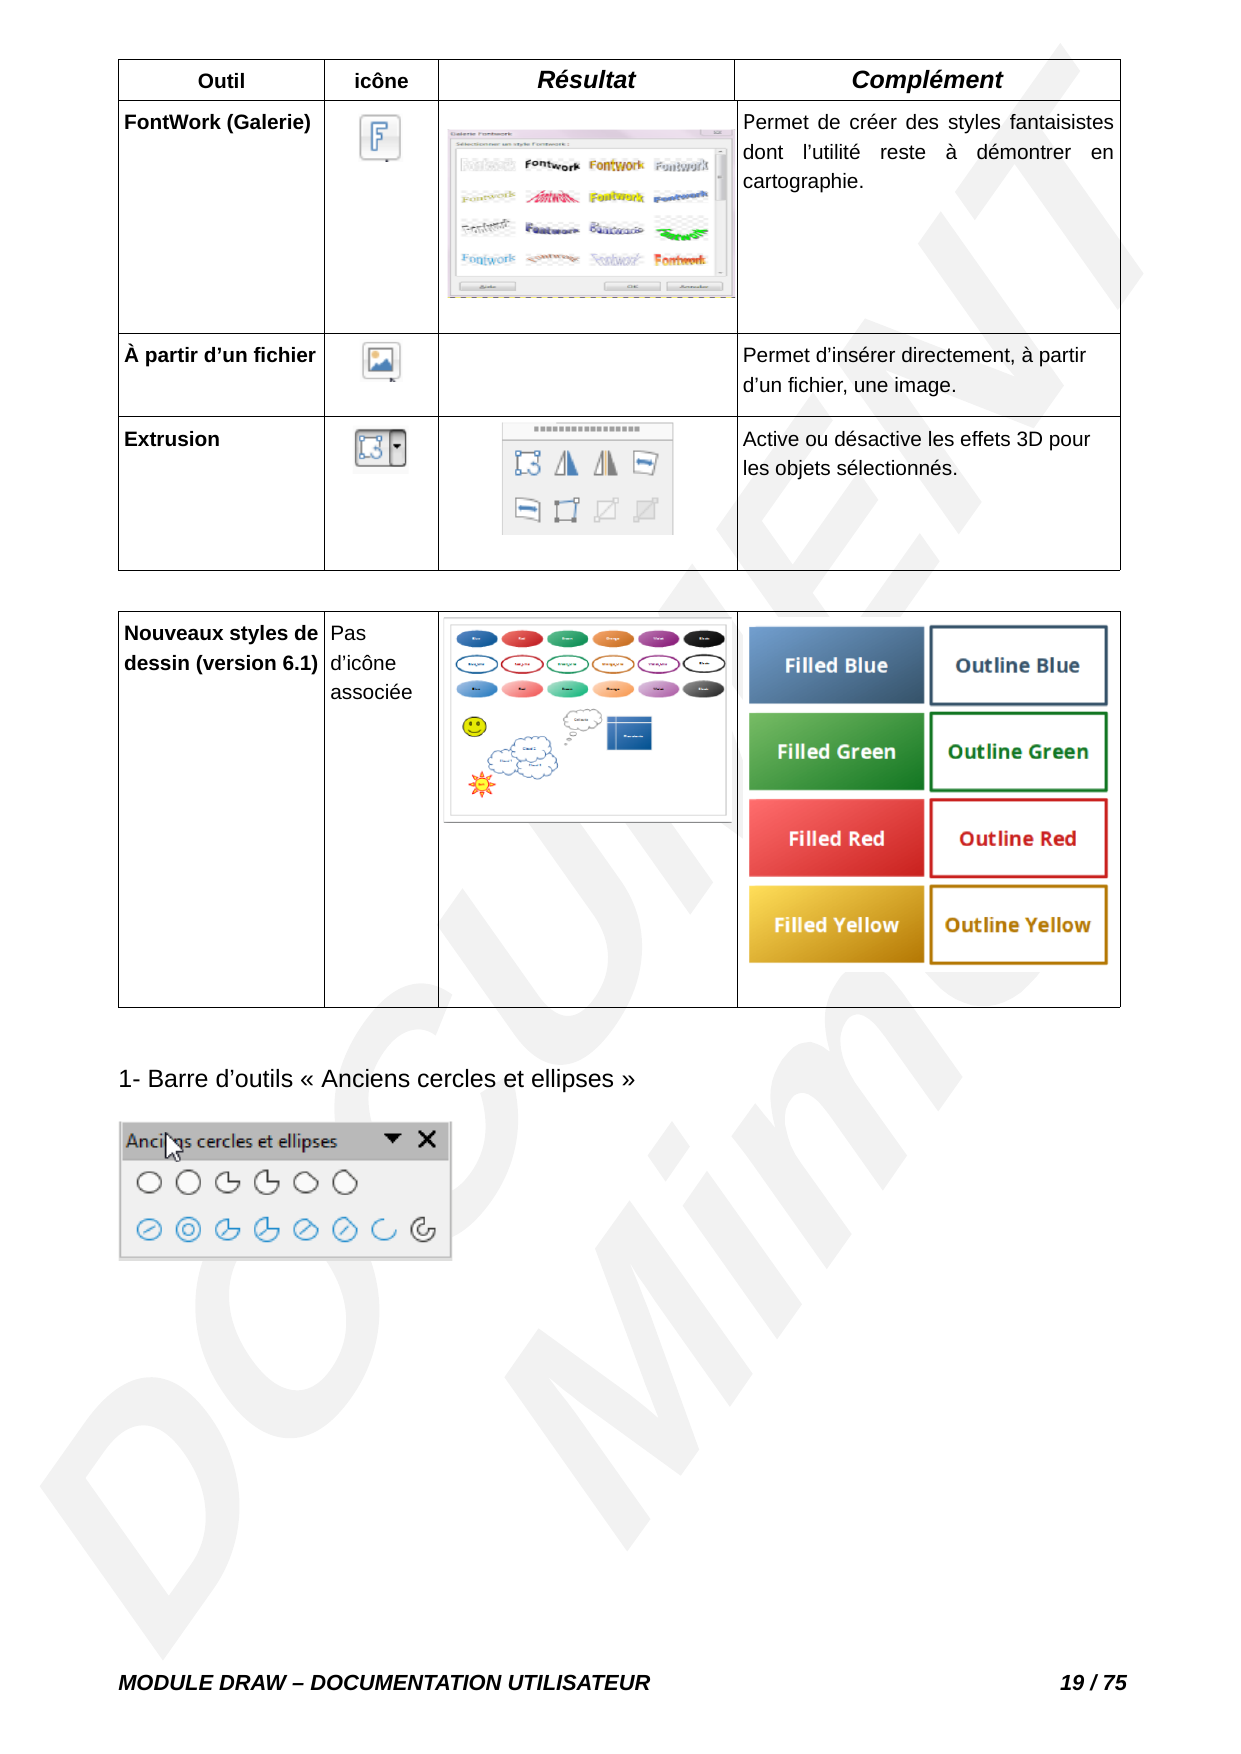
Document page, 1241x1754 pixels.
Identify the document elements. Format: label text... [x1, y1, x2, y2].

picture [358, 113, 404, 162]
table_cell [325, 417, 438, 570]
table_header Résultat [439, 60, 734, 100]
table_header icône [325, 60, 438, 100]
table_cell [439, 612, 737, 1007]
table_cell [324, 571, 438, 611]
picture [742, 617, 1115, 972]
table_cell Extrusion [119, 417, 324, 570]
picture [352, 425, 409, 474]
table_cell [738, 612, 1120, 1007]
table_cell À partir d’un fichier [119, 334, 324, 416]
picture [443, 617, 732, 823]
table_cell [737, 571, 1120, 611]
table_cell Active ou désactive les effets 3D pour les objets sélectionnés. [738, 417, 1120, 570]
table_cell [439, 101, 737, 333]
table_cell [325, 101, 438, 333]
text 1- Barre d’outils « Anciens cercles et ellipses » [118, 1064, 1122, 1093]
picture [359, 339, 403, 382]
table_cell [118, 571, 324, 611]
table_header Outil [119, 60, 324, 100]
table_cell Pas d’icône associée [325, 612, 438, 1007]
table_cell [439, 334, 737, 416]
picture [447, 129, 736, 298]
table_cell FontWork (Galerie) [119, 101, 324, 333]
table_cell Nouveaux styles de dessin (version 6.1) [119, 612, 324, 1007]
table_cell [438, 571, 737, 611]
table_cell [439, 417, 737, 570]
table_header Complément [735, 60, 1120, 100]
picture [118, 1121, 453, 1261]
table_cell [325, 334, 438, 416]
picture [501, 422, 674, 535]
table_cell Permet d’insérer directement, à partir d’un fichier, une image. [738, 334, 1120, 416]
table_cell Permet de créer des styles fantaisistes dont l’utilité reste à démontrer en cartographie. [738, 101, 1120, 333]
